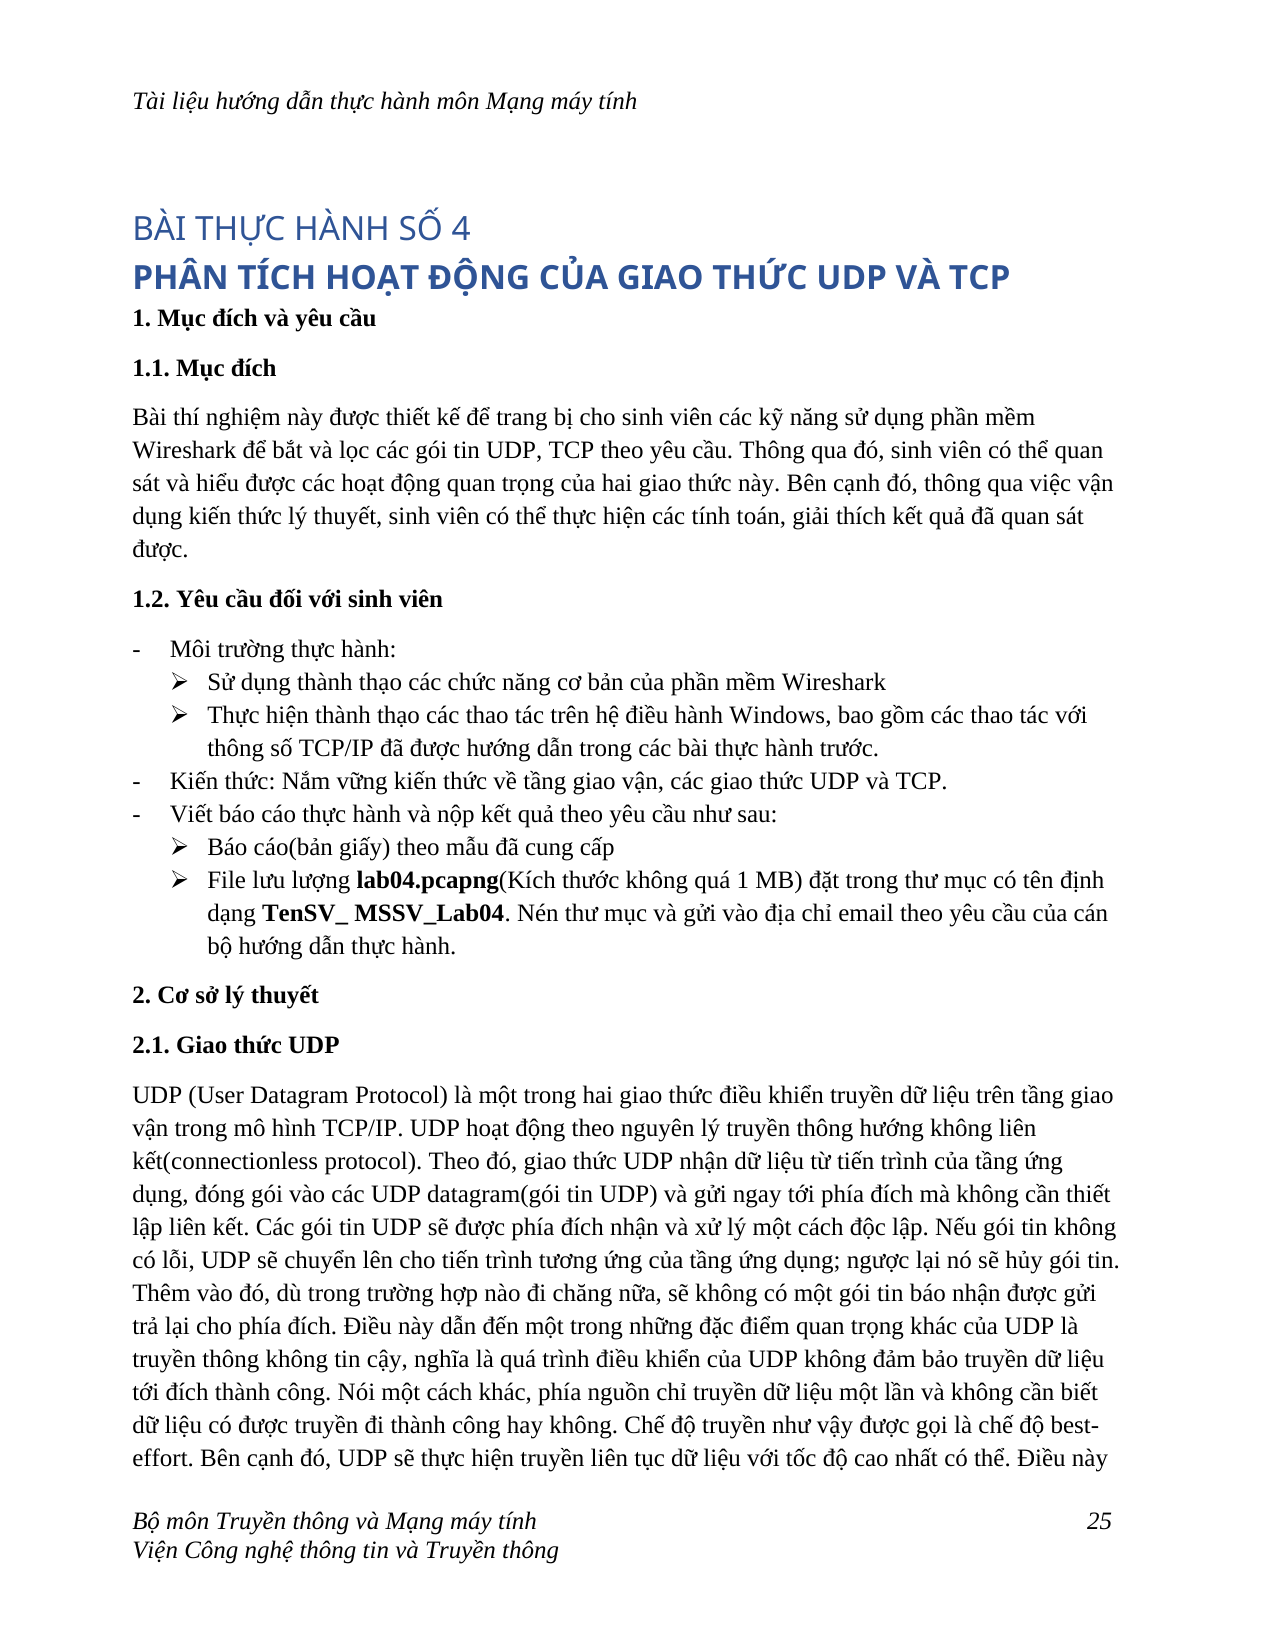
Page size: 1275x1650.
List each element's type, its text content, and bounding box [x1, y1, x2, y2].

list Viết báo cáo thực hành và nộp kết quả theo yêu cầu như sau: [132, 799, 1125, 828]
text 1. Mục đích và yêu cầu [132, 303, 1125, 332]
text 1.1. Mục đích [132, 353, 1125, 381]
text Bài thí nghiệm này được thiết kế để trang bị cho sinh viên các kỹ năng sử dụng phần mềm Wireshark để bắt và lọc các gói tin UDP, TCP theo yêu cầu. Thông qua đó, sinh viên có thể quan sát và hiểu được các hoạt động quan trọng của hai giao thức này. Bên cạnh đó, thông qua việc vận dụng kiến thức lý thuyết, sinh viên có thể thực hiện các tính toán, giải thích kết quả đã quan sát được. [132, 402, 1125, 563]
list Báo cáo(bản giấy) theo mẫu đã cung cấp [169, 832, 1125, 861]
text 2. Cơ sở lý thuyết [132, 981, 1125, 1009]
text 1.2. Yêu cầu đối với sinh viên [132, 584, 1125, 613]
text 2.1. Giao thức UDP [132, 1030, 1125, 1059]
subtitle BÀI THỰC HÀNH SỐ 4 PHÂN TÍCH HOẠT ĐỘNG CỦA GIAO THỨC UDP VÀ TCP [132, 205, 1125, 299]
list Kiến thức: Nắm vững kiến thức về tầng giao vận, các giao thức UDP và TCP. [132, 766, 1125, 794]
list File lưu lượng lab04.pcapng(Kích thước không quá 1 MB) đặt trong thư mục có tên định dạng TenSV_ MSSV_Lab04. Nén thư mục và gửi vào địa chỉ email theo yêu cầu của cán bộ hướng dẫn thực hành. [169, 865, 1125, 960]
list Thực hiện thành thạo các thao tác trên hệ điều hành Windows, bao gồm các thao tác với thông số TCP/IP đã được hướng dẫn trong các bài thực hành trước. [169, 700, 1125, 762]
list Sử dụng thành thạo các chức năng cơ bản của phần mềm Wireshark [169, 667, 1125, 696]
text UDP (User Datagram Protocol) là một trong hai giao thức điều khiển truyền dữ liệu trên tầng giao vận trong mô hình TCP/IP. UDP hoạt động theo nguyên lý truyền thông hướng không liên kết(connectionless protocol). Theo đó, giao thức UDP nhận dữ liệu từ tiến trình của tầng ứng dụng, đóng gói vào các UDP datagram(gói tin UDP) và gửi ngay tới phía đích mà không cần thiết lập liên kết. Các gói tin UDP sẽ được phía đích nhận và xử lý một cách độc lập. Nếu gói tin không có lỗi, UDP sẽ chuyển lên cho tiến trình tương ứng của tầng ứng dụng; ngược lại nó sẽ hủy gói tin. Thêm vào đó, dù trong trường hợp nào đi chăng nữa, sẽ không có một gói tin báo nhận được gửi trả lại cho phía đích. Điều này dẫn đến một trong những đặc điểm quan trọng khác của UDP là truyền thông không tin cậy, nghĩa là quá trình điều khiển của UDP không đảm bảo truyền dữ liệu tới đích thành công. Nói một cách khác, phía nguồn chỉ truyền dữ liệu một lần và không cần biết dữ liệu có được truyền đi thành công hay không. Chế độ truyền như vậy được gọi là chế độ best-effort. Bên cạnh đó, UDP sẽ thực hiện truyền liên tục dữ liệu với tốc độ cao nhất có thể. Điều này [132, 1080, 1125, 1472]
list Môi trường thực hành: [132, 634, 1125, 662]
